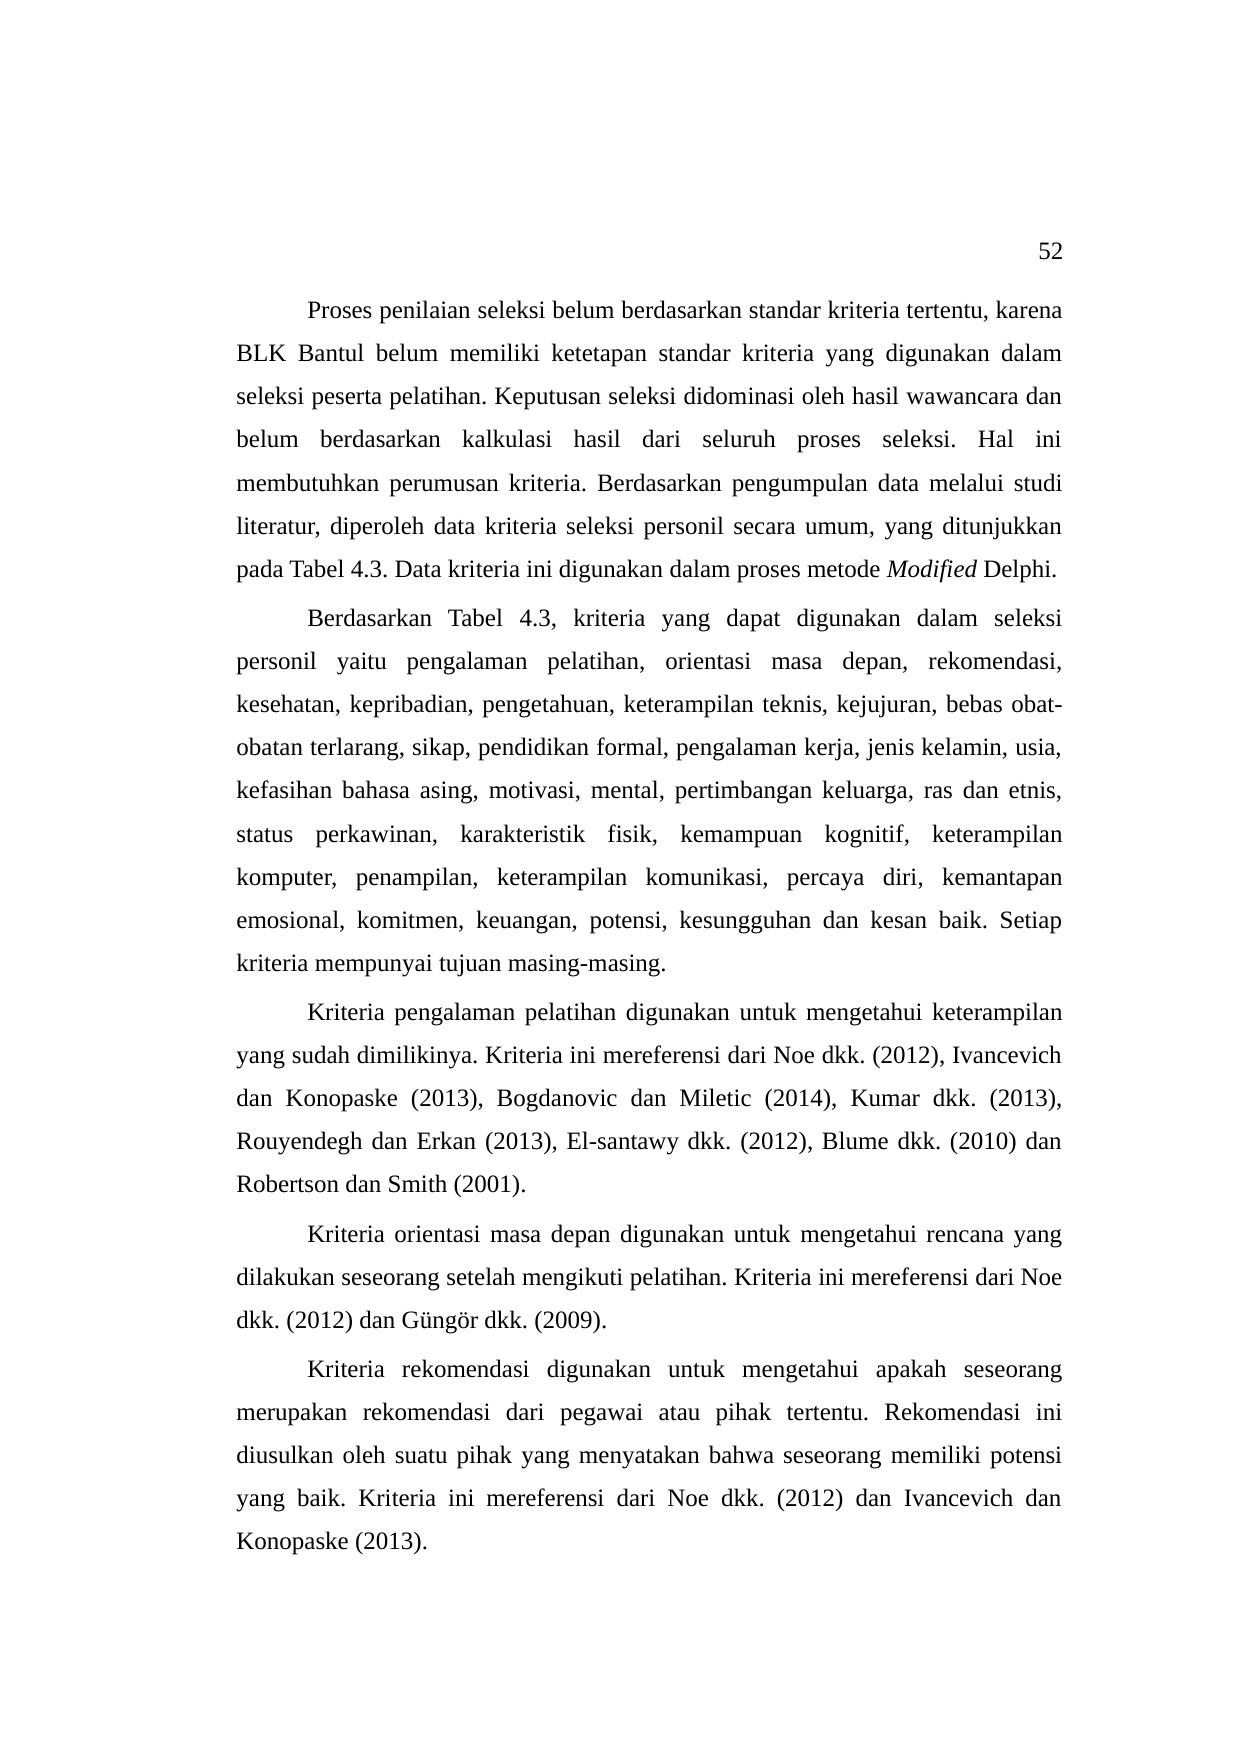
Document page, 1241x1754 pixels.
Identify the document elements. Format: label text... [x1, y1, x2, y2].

text Berdasarkan Tabel 4.3, kriteria yang dapat digunakan dalam seleksi personil yaitu pengalaman pelatihan, orientasi masa depan, rekomendasi, kesehatan, kepribadian, pengetahuan, keterampilan teknis, kejujuran, bebas obat-obatan terlarang, sikap, pendidikan formal, pengalaman kerja, jenis kelamin, usia, kefasihan bahasa asing, motivasi, mental, pertimbangan keluarga, ras dan etnis, status perkawinan, karakteristik fisik, kemampuan kognitif, keterampilan komputer, penampilan, keterampilan komunikasi, percaya diri, kemantapan emosional, komitmen, keuangan, potensi, kesungguhan dan kesan baik. Setiap kriteria mempunyai tujuan masing-masing. [236, 603, 1063, 977]
text Kriteria pengalaman pelatihan digunakan untuk mengetahui keterampilan yang sudah dimilikinya. Kriteria ini mereferensi dari Noe dkk. (2012), Ivancevich dan Konopaske (2013), Bogdanovic dan Miletic (2014), Kumar dkk. (2013), Rouyendegh dan Erkan (2013), El-santawy dkk. (2012), Blume dkk. (2010) dan Robertson dan Smith (2001). [236, 997, 1063, 1198]
text Kriteria orientasi masa depan digunakan untuk mengetahui rencana yang dilakukan seseorang setelah mengikuti pelatihan. Kriteria ini mereferensi dari Noe dkk. (2012) dan Güngör dkk. (2009). [236, 1219, 1063, 1334]
text Kriteria rekomendasi digunakan untuk mengetahui apakah seseorang merupakan rekomendasi dari pegawai atau pihak tertentu. Rekomendasi ini diusulkan oleh suatu pihak yang menyatakan bahwa seseorang memiliki potensi yang baik. Kriteria ini mereferensi dari Noe dkk. (2012) dan Ivancevich dan Konopaske (2013). [236, 1354, 1063, 1555]
text Proses penilaian seleksi belum berdasarkan standar kriteria tertentu, karena BLK Bantul belum memiliki ketetapan standar kriteria yang digunakan dalam seleksi peserta pelatihan. Keputusan seleksi didominasi oleh hasil wawancara dan belum berdasarkan kalkulasi hasil dari seluruh proses seleksi. Hal ini membutuhkan perumusan kriteria. Berdasarkan pengumpulan data melalui studi literatur, diperoleh data kriteria seleksi personil secara umum, yang ditunjukkan pada Tabel 4.3. Data kriteria ini digunakan dalam proses metode Modified Delphi. [236, 295, 1063, 583]
